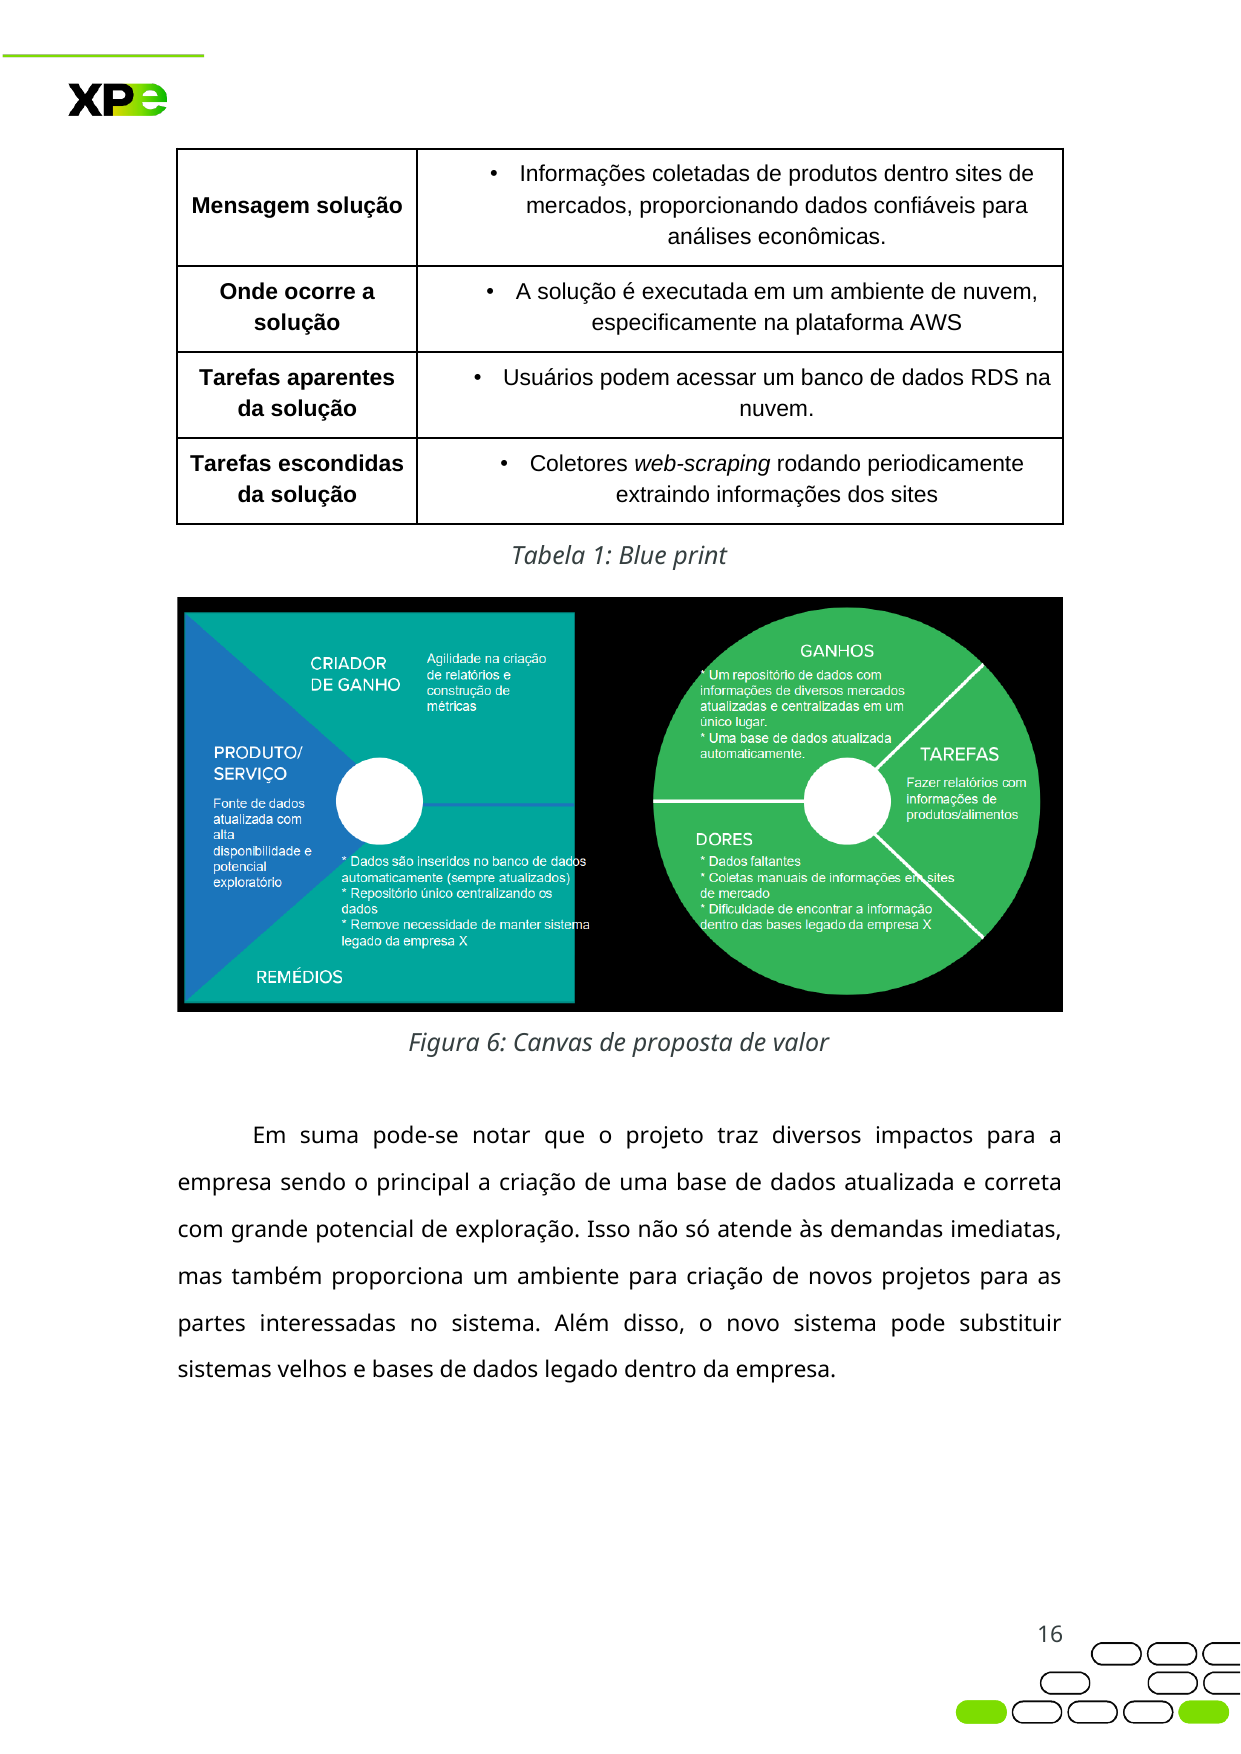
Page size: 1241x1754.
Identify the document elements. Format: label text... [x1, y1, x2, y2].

table_cell Onde ocorre a solução [178, 267, 416, 351]
text Em suma pode-se notar que o projeto traz diversos impactos para a empresa sendo o principal a criação de uma base de dados atualizada e correta com grande potencial de exploração. Isso não só atende às demandas imediatas, mas também proporciona um ambiente para criação de novos projetos para as partes interessadas no sistema. Além disso, o novo sistema pode substituir sistemas velhos e bases de dados legado dentro da empresa. [177, 1119, 1063, 1385]
text Figura 6: Canvas de proposta de valor [177, 1012, 1063, 1059]
text Tabela 1: Blue print [177, 538, 1063, 572]
table_cell Mensagem solução [178, 150, 416, 265]
picture [955, 1642, 1241, 1724]
picture [2, 51, 205, 148]
table_cell Usuários podem acessar um banco de dados RDS na nuvem. [418, 353, 1062, 437]
table_cell Tarefas escondidas da solução [178, 439, 416, 523]
table_cell Informações coletadas de produtos dentro sites de mercados, proporcionando dados confiáveis para análises econômicas. [418, 150, 1062, 265]
picture [177, 597, 1063, 1012]
table_cell Tarefas aparentes da solução [178, 353, 416, 437]
table_cell A solução é executada em um ambiente de nuvem, especificamente na plataforma AWS [418, 267, 1062, 351]
table_cell Coletores web-scraping rodando periodicamente extraindo informações dos sites [418, 439, 1062, 523]
